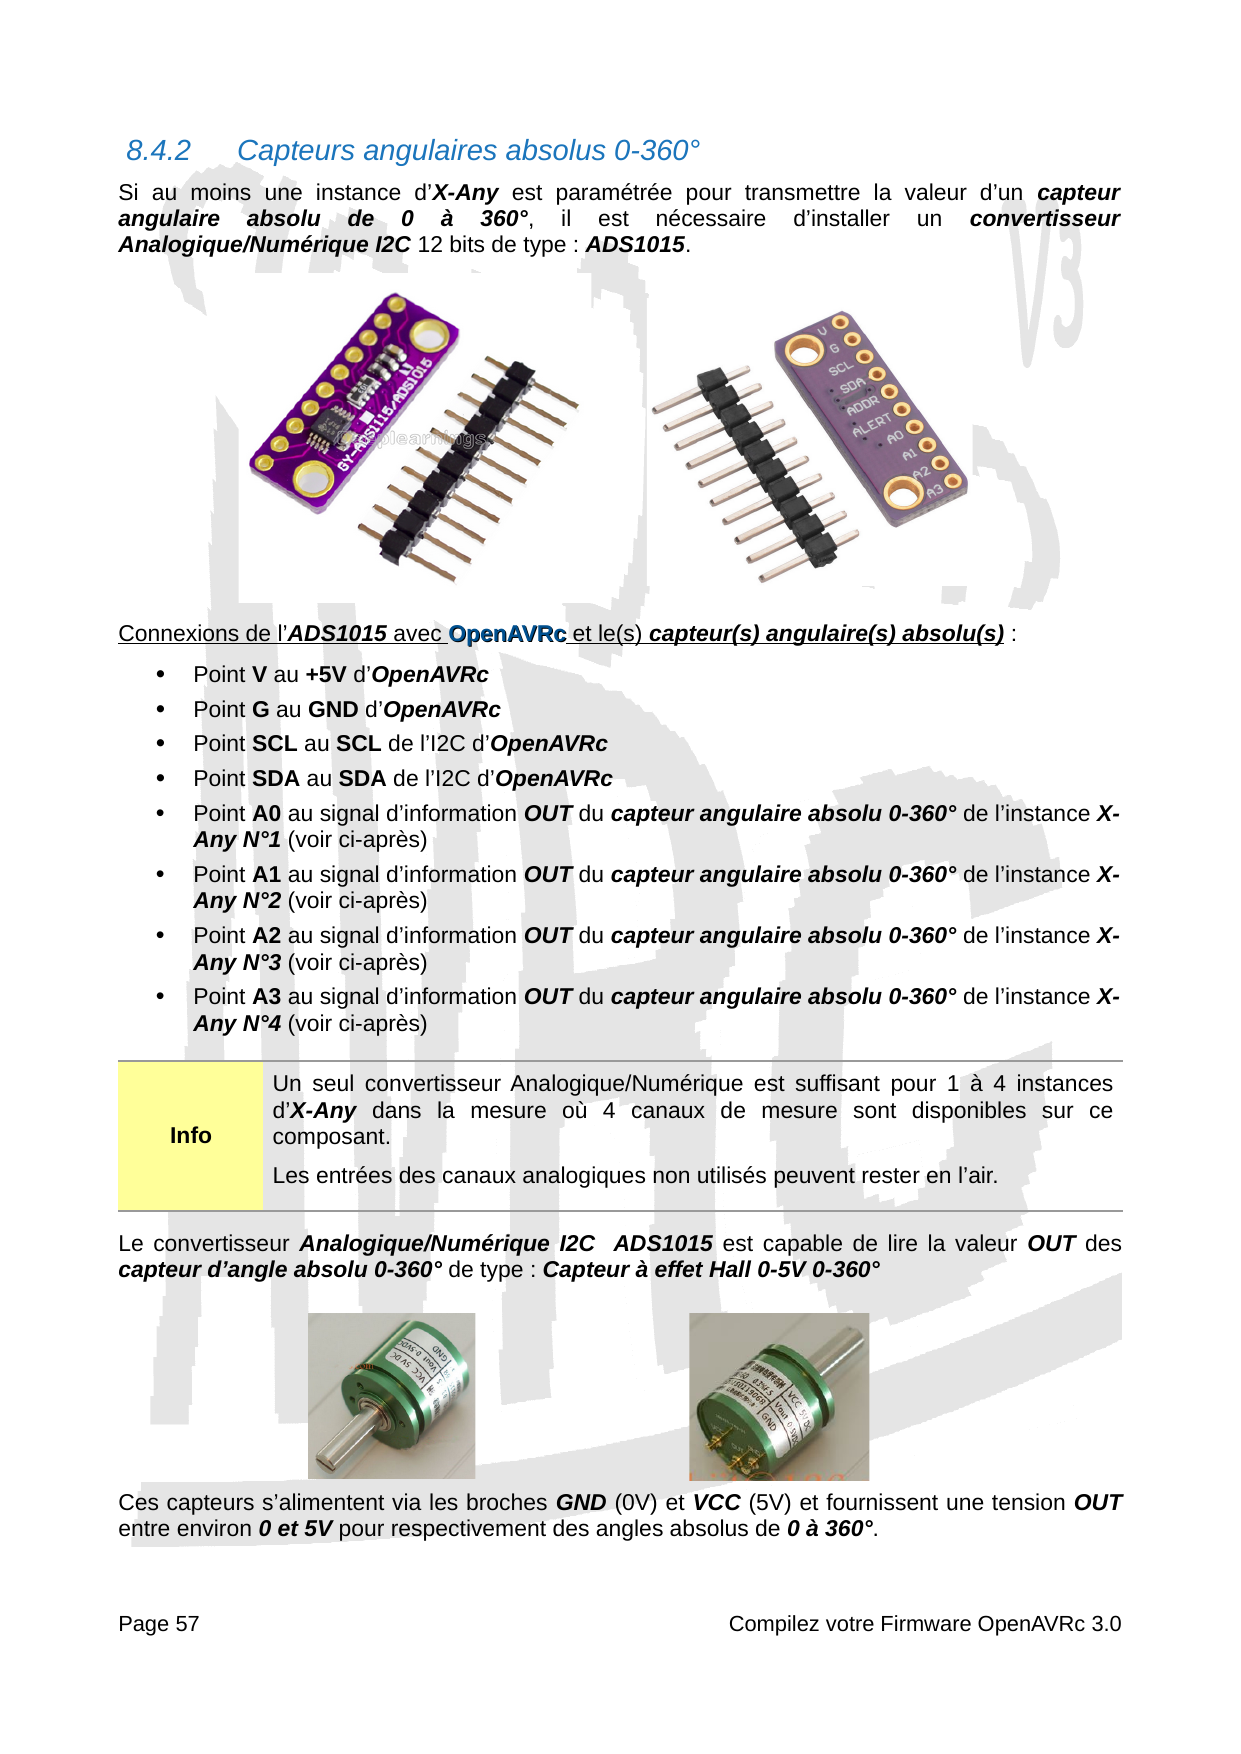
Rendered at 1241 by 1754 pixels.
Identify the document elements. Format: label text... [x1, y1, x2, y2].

list Point V au +5V d’OpenAVRc [156, 659, 1122, 688]
list Point SDA au SDA de l’I2C d’OpenAVRc [156, 763, 1122, 792]
table_header Un seul convertisseur Analogique/Numérique est suffisant pour 1 à 4 instances d’X-Any dans la mesure où 4 canaux de mesure sont disponibles sur ce composant. Les entrées des canaux analogiques non utilisés peuvent rester en l’air. [264, 1062, 1122, 1210]
text Connexions de l’ADS1015 avec OpenAVRc et le(s) capteur(s) angulaire(s) absolu(s) : [118, 620, 1122, 646]
list Point A2 au signal d’information OUT du capteur angulaire absolu 0-360° de l’instance X-Any N°3 (voir ci-après) [156, 920, 1122, 975]
picture [646, 298, 973, 586]
text Si au moins une instance d’X-Any est paramétrée pour transmettre la valeur d’un capteur angulaire absolu de 0 à 360°, il est nécessaire d’installer un convertisseur Analogique/Numérique I2C 12 bits de type : ADS1015. [118, 179, 1122, 258]
list Point SCL au SCL de l’I2C d’OpenAVRc [156, 728, 1122, 757]
list Point A1 au signal d’information OUT du capteur angulaire absolu 0-360° de l’instance X-Any N°2 (voir ci-après) [156, 859, 1122, 914]
subtitle Capteurs angulaires absolus 0-360° [118, 133, 1122, 166]
list Point A3 au signal d’information OUT du capteur angulaire absolu 0-360° de l’instance X-Any N°4 (voir ci-après) [156, 981, 1122, 1036]
list Point G au GND d’OpenAVRc [156, 693, 1122, 722]
list Point A0 au signal d’information OUT du capteur angulaire absolu 0-360° de l’instance X-Any N°1 (voir ci-après) [156, 798, 1122, 853]
table_header Info [118, 1062, 263, 1210]
text Ces capteurs s’alimentent via les broches GND (0V) et VCC (5V) et fournissent une tension OUT entre environ 0 et 5V pour respectivement des angles absolus de 0 à 360°. [118, 1489, 1122, 1542]
picture [238, 273, 592, 603]
picture [308, 1313, 476, 1479]
picture [689, 1313, 870, 1481]
text Le convertisseur Analogique/Numérique I2C ADS1015 est capable de lire la valeur OUT des capteur d’angle absolu 0-360° de type : Capteur à effet Hall 0-5V 0-360° [118, 1229, 1122, 1282]
